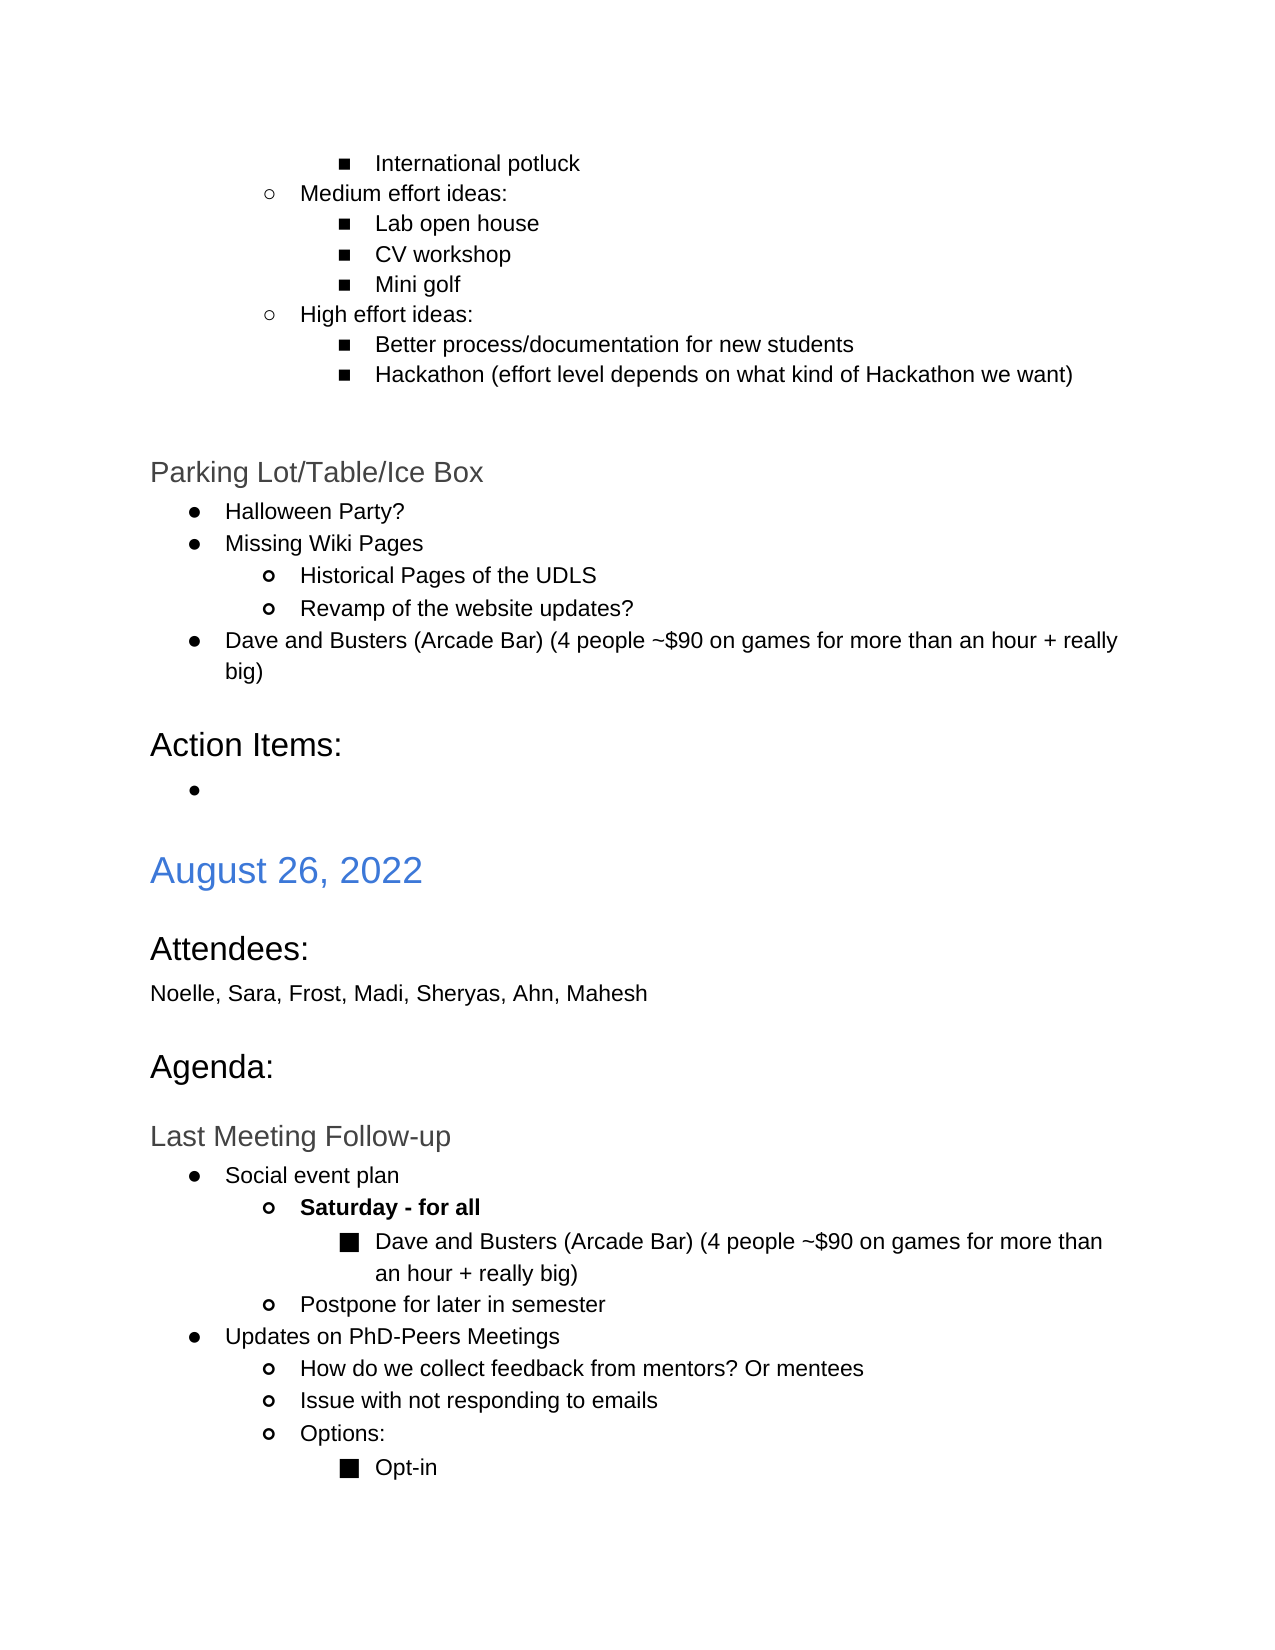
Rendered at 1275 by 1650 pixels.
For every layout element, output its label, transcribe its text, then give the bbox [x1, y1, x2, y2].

list Medium effort ideas: [262, 180, 1125, 207]
subtitle Attendees: [150, 929, 1125, 967]
subtitle Agenda: [150, 1047, 1125, 1086]
list Social event plan [187, 1161, 1125, 1189]
list Lab open house [337, 210, 1125, 237]
list Revamp of the website updates? [262, 594, 1125, 622]
list Historical Pages of the UDLS [262, 561, 1125, 589]
list Options: [262, 1419, 1125, 1447]
list Issue with not responding to emails [262, 1387, 1125, 1415]
list Dave and Busters (Arcade Bar) (4 people ~$90 on games for more than an hour + really big) [337, 1226, 1125, 1286]
list CV workshop [337, 241, 1125, 267]
list Halloween Party? [187, 497, 1125, 525]
list Hackathon (effort level depends on what kind of Hackathon we want) [337, 361, 1125, 388]
subtitle Last Meeting Follow-up [150, 1119, 1125, 1153]
list High effort ideas: [262, 301, 1125, 327]
list International potluck [337, 150, 1125, 176]
list Dave and Busters (Arcade Bar) (4 people ~$90 on games for more than an hour + really big) [187, 626, 1125, 684]
subtitle August 26, 2022 [150, 848, 1125, 891]
list Mini golf [337, 271, 1125, 297]
list Missing Wiki Pages [187, 529, 1125, 557]
list Postpone for later in semester [262, 1290, 1125, 1318]
list Opt-in [337, 1451, 1125, 1482]
text Noelle, Sara, Frost, Madi, Sheryas, Ahn, Mahesh [150, 980, 1125, 1006]
subtitle Action Items: [150, 725, 1125, 764]
list Better process/documentation for new students [337, 331, 1125, 358]
list Saturday - for all [262, 1193, 1125, 1221]
list How do we collect feedback from mentors? Or mentees [262, 1354, 1125, 1382]
subtitle Parking Lot/Table/Ice Box [150, 455, 1125, 489]
list Updates on PhD-Peers Meetings [187, 1322, 1125, 1350]
